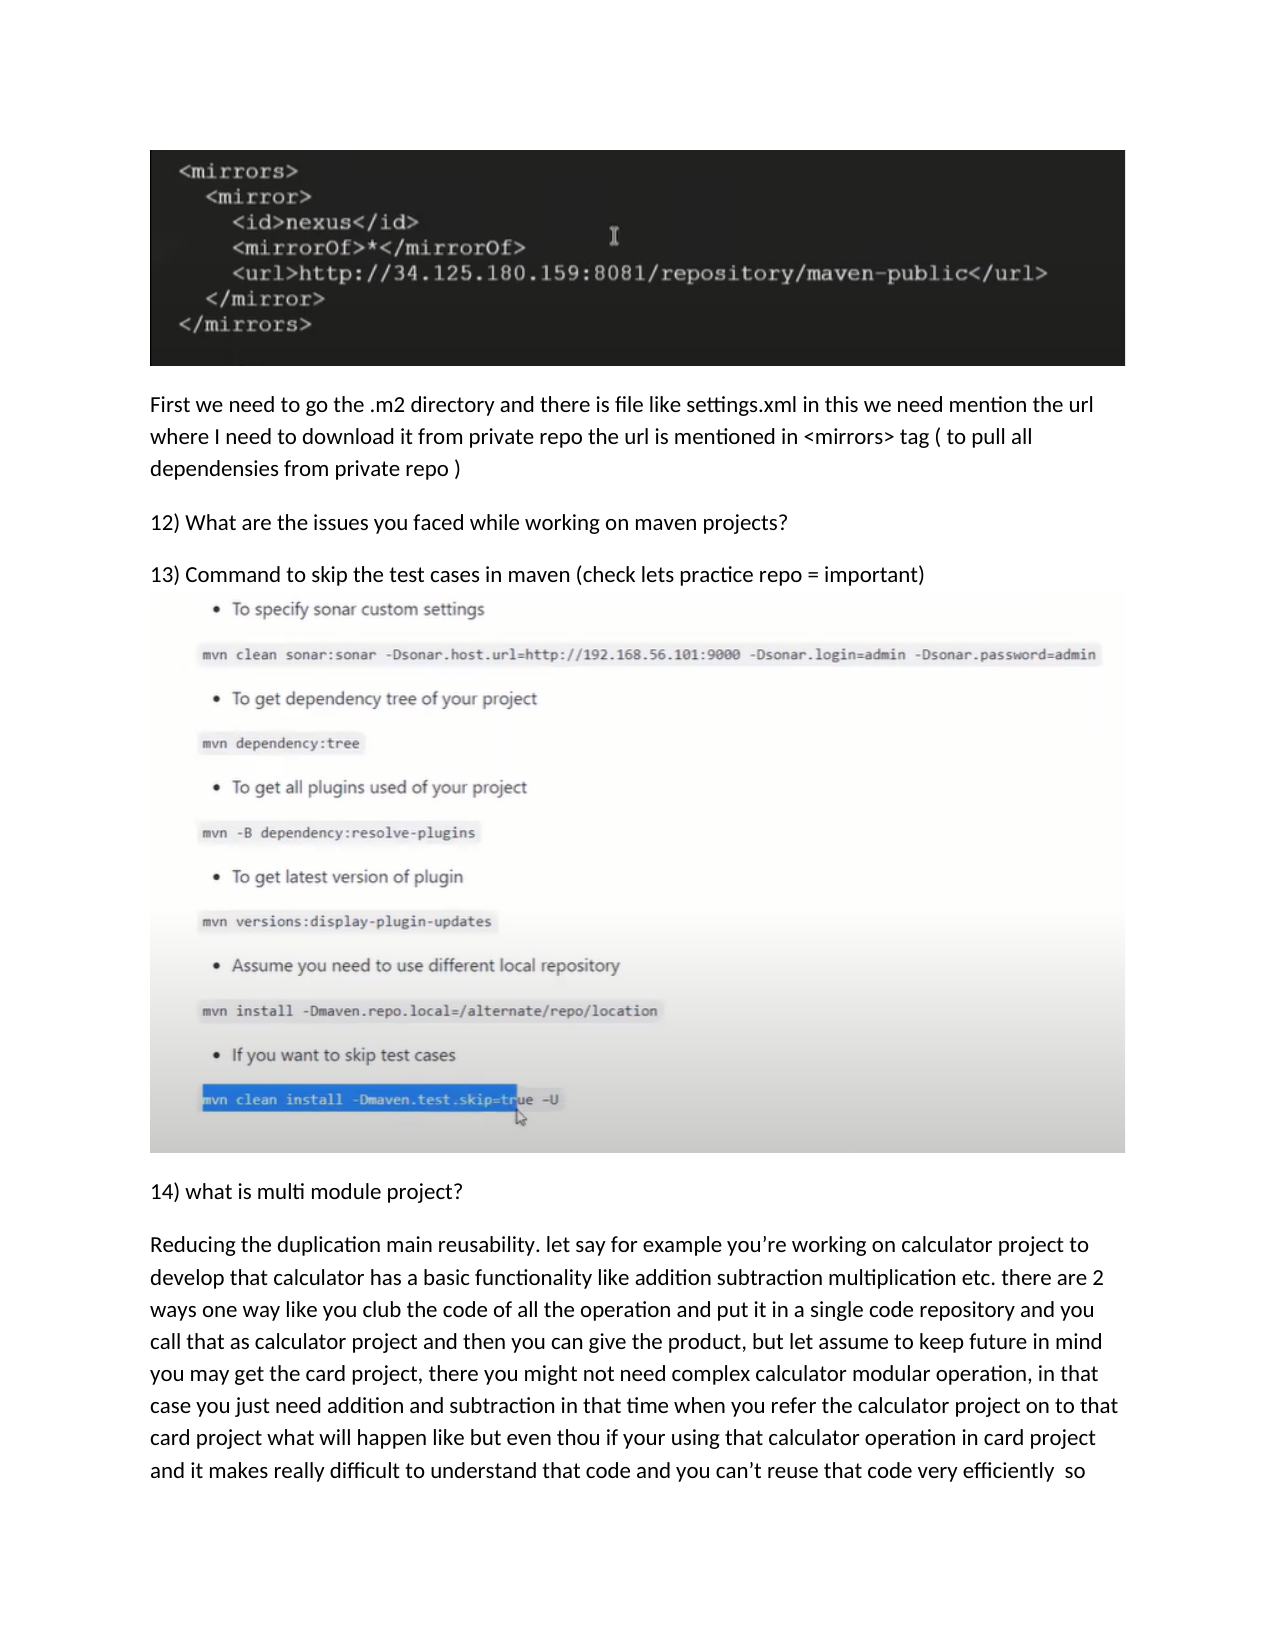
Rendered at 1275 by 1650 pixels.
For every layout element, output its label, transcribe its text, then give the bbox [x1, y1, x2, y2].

text 12) What are the issues you faced while working on maven projects? [150, 508, 1125, 536]
text First we need to go the .m2 directory and there is file like settings.xml in this we need mention the url where I need to download it from private repo the url is mentioned in <mirrors> tag ( to pull all dependensies from private repo ) [150, 390, 1125, 483]
text 13) Command to skip the test cases in maven (check lets practice repo = important) [150, 561, 1125, 592]
text 14) what is multi module project? [150, 1177, 1125, 1205]
text Reducing the duplication main reusability. let say for example you’re working on calculator project to develop that calculator has a basic functionality like addition subtraction multiplication etc. there are 2 ways one way like you club the code of all the operation and put it in a single code repository and you call that as calculator project and then you can give the product, but let assume to keep future in mind you may get the card project, there you might not need complex calculator modular operation, in that case you just need addition and subtraction in that time when you refer the calculator project on to that card project what will happen like but even thou if your using that calculator operation in card project and it makes really difficult to understand that code and you can’t reuse that code very efficiently so [150, 1230, 1125, 1484]
